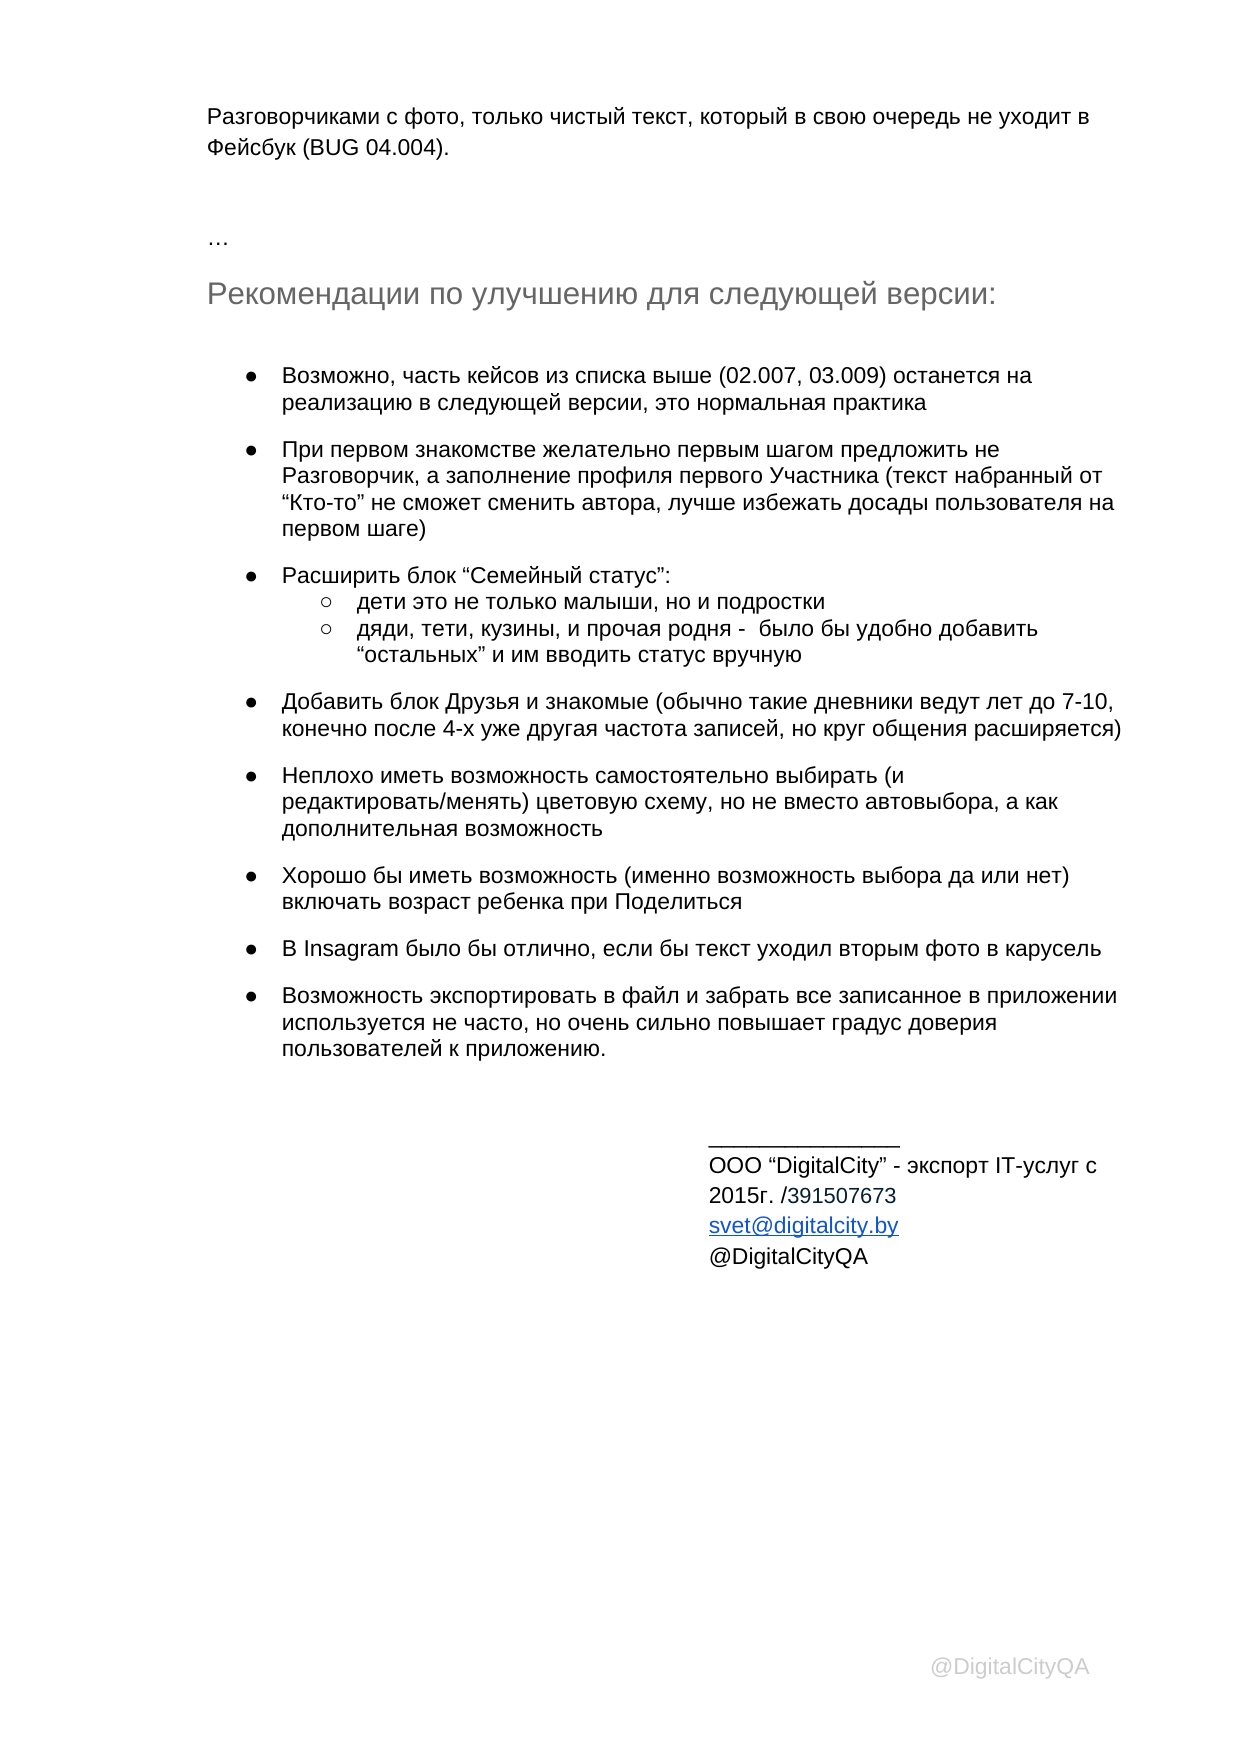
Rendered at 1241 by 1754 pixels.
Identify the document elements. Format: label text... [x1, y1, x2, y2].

text … [207, 224, 1122, 251]
text Разговорчиками с фото, только чистый текст, который в свою очередь не уходит в Фейсбук (BUG 04.004). [207, 103, 1122, 160]
list Неплохо иметь возможность самостоятельно выбирать (и редактировать/менять) цветовую схему, но не вместо автовыбора, а как дополнительная возможность [244, 762, 1122, 841]
list В Insagram было бы отлично, если бы текст уходил вторым фото в карусель [244, 935, 1122, 962]
list дети это не только малыши, но и подростки [319, 588, 1122, 615]
list Возможность экспортировать в файл и забрать все записанное в приложении используется не часто, но очень сильно повышает градус доверия пользователей к приложению. [244, 982, 1122, 1061]
subtitle Рекомендации по улучшению для следующей версии: [207, 275, 1122, 311]
list Добавить блок Друзья и знакомые (обычно такие дневники ведут лет до 7-10, конечно после 4-х уже другая частота записей, но круг общения расширяется) [244, 688, 1122, 741]
list При первом знакомстве желательно первым шагом предложить не Разговорчик, а заполнение профиля первого Участника (текст набранный от “Кто-то” не сможет сменить автора, лучше избежать досады пользователя на первом шаге) [244, 436, 1122, 541]
list Расширить блок “Семейный статус”: [244, 562, 1122, 588]
text svet@digitalcity.by @DigitalCityQA [708, 1212, 1122, 1269]
list Хорошо бы иметь возможность (именно возможность выбора да или нет) включать возраст ребенка при Поделиться [244, 862, 1122, 914]
text _______________ OOO “DigitalCity” - экспорт IT-услуг с 2015г. /391507673 [708, 1122, 1122, 1209]
list Возможно, часть кейсов из списка выше (02.007, 03.009) останется на реализацию в следующей версии, это нормальная практика [244, 362, 1122, 415]
list дяди, тети, кузины, и прочая родня - было бы удобно добавить “остальных” и им вводить статус вручную [319, 615, 1122, 667]
